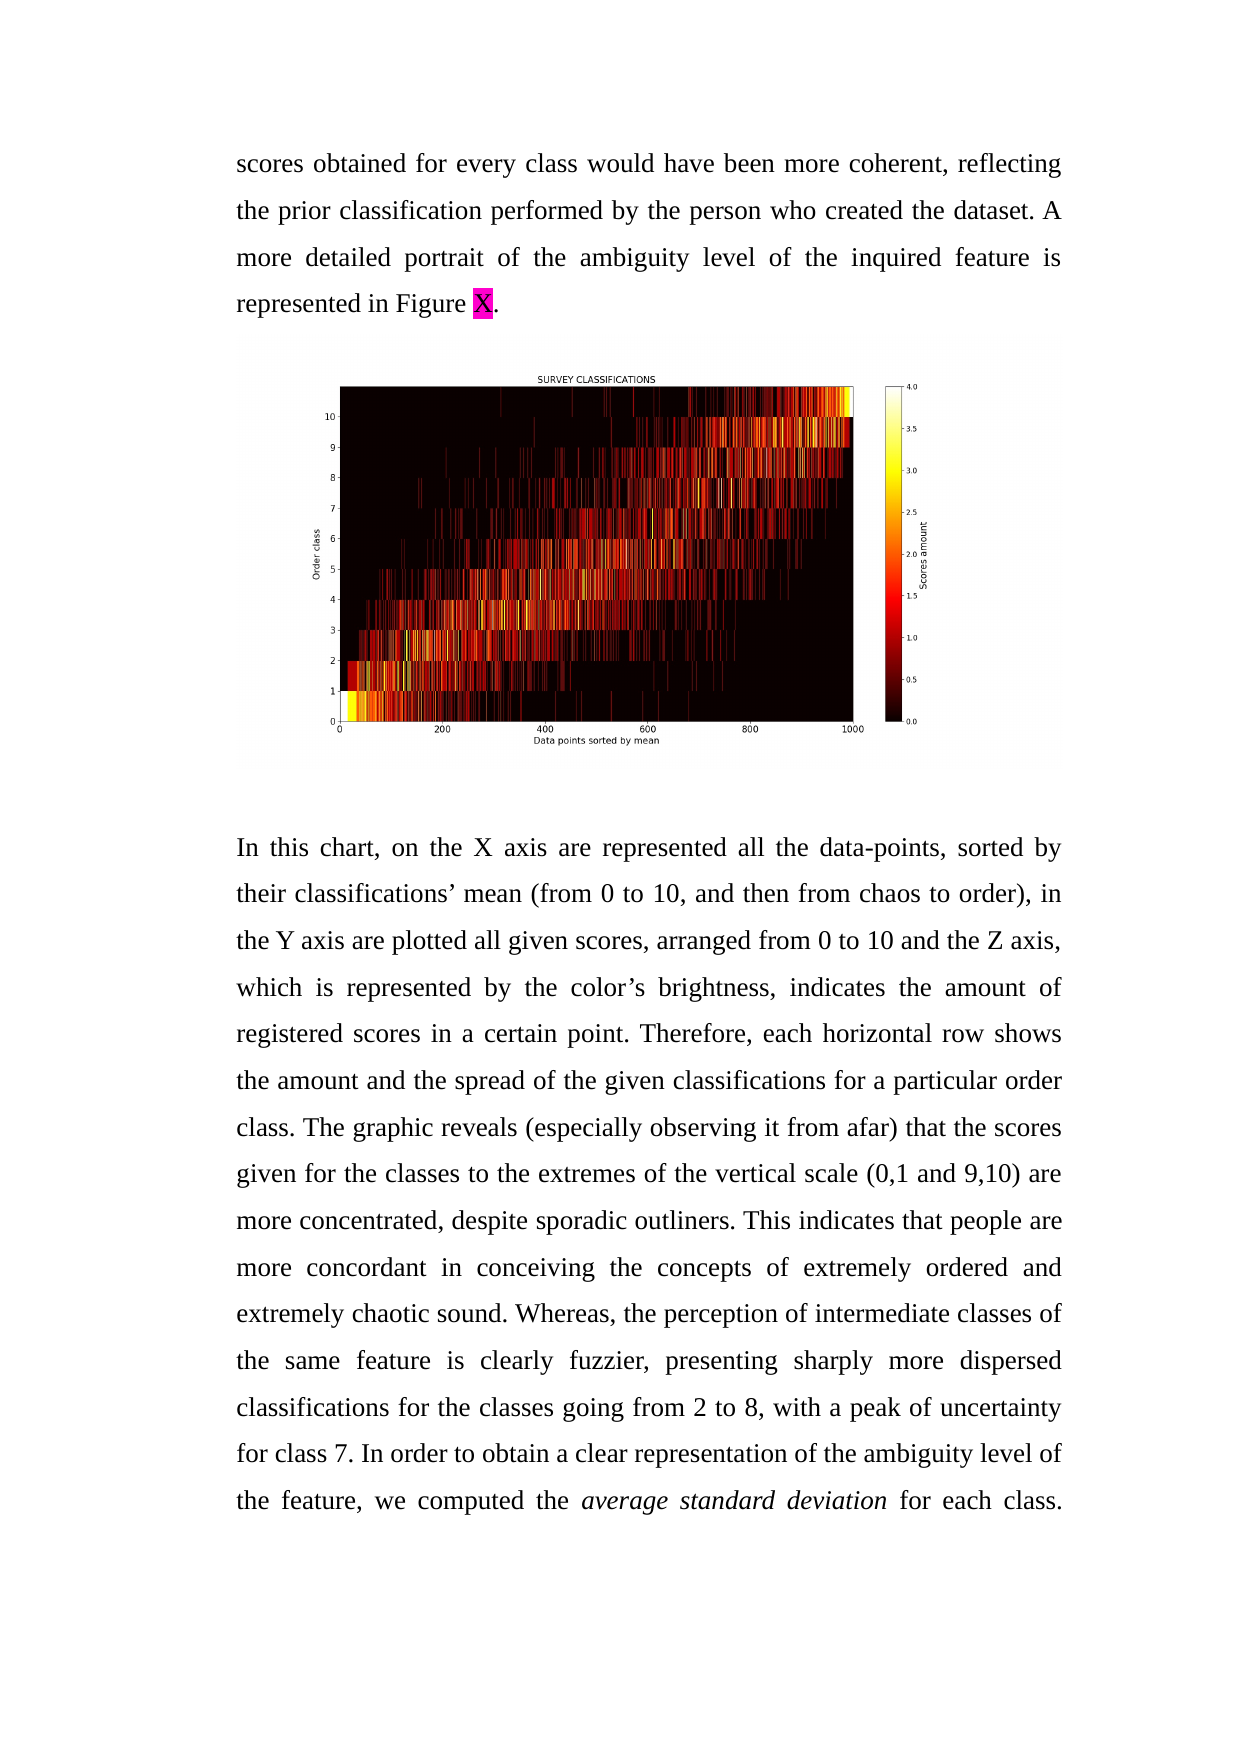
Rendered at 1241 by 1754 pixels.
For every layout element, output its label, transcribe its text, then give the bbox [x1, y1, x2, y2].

text In this chart, on the X axis are represented all the data-points, sorted by their classifications’ mean (from 0 to 10, and then from chaos to order), in the Y axis are plotted all given scores, arranged from 0 to 10 and the Z axis, which is represented by the color’s brightness, indicates the amount of registered scores in a certain point. Therefore, each horizontal row shows the amount and the spread of the given classifications for a particular order class. The graphic reveals (especially observing it from afar) that the scores given for the classes to the extremes of the vertical scale (0,1 and 9,10) are more concentrated, despite sporadic outliners. This indicates that people are more concordant in conceiving the concepts of extremely ordered and extremely chaotic sound. Whereas, the perception of intermediate classes of the same feature is clearly fuzzier, presenting sharply more dispersed classifications for the classes going from 2 to 8, with a peak of uncertainty for class 7. In order to obtain a clear representation of the ambiguity level of the feature, we computed the average standard deviation for each class. [236, 831, 1063, 1515]
text scores obtained for every class would have been more coherent, reflecting the prior classification performed by the person who created the dataset. A more detailed portrait of the ambiguity level of the inquired feature is represented in Figure X. [236, 148, 1063, 319]
picture [236, 334, 1063, 769]
